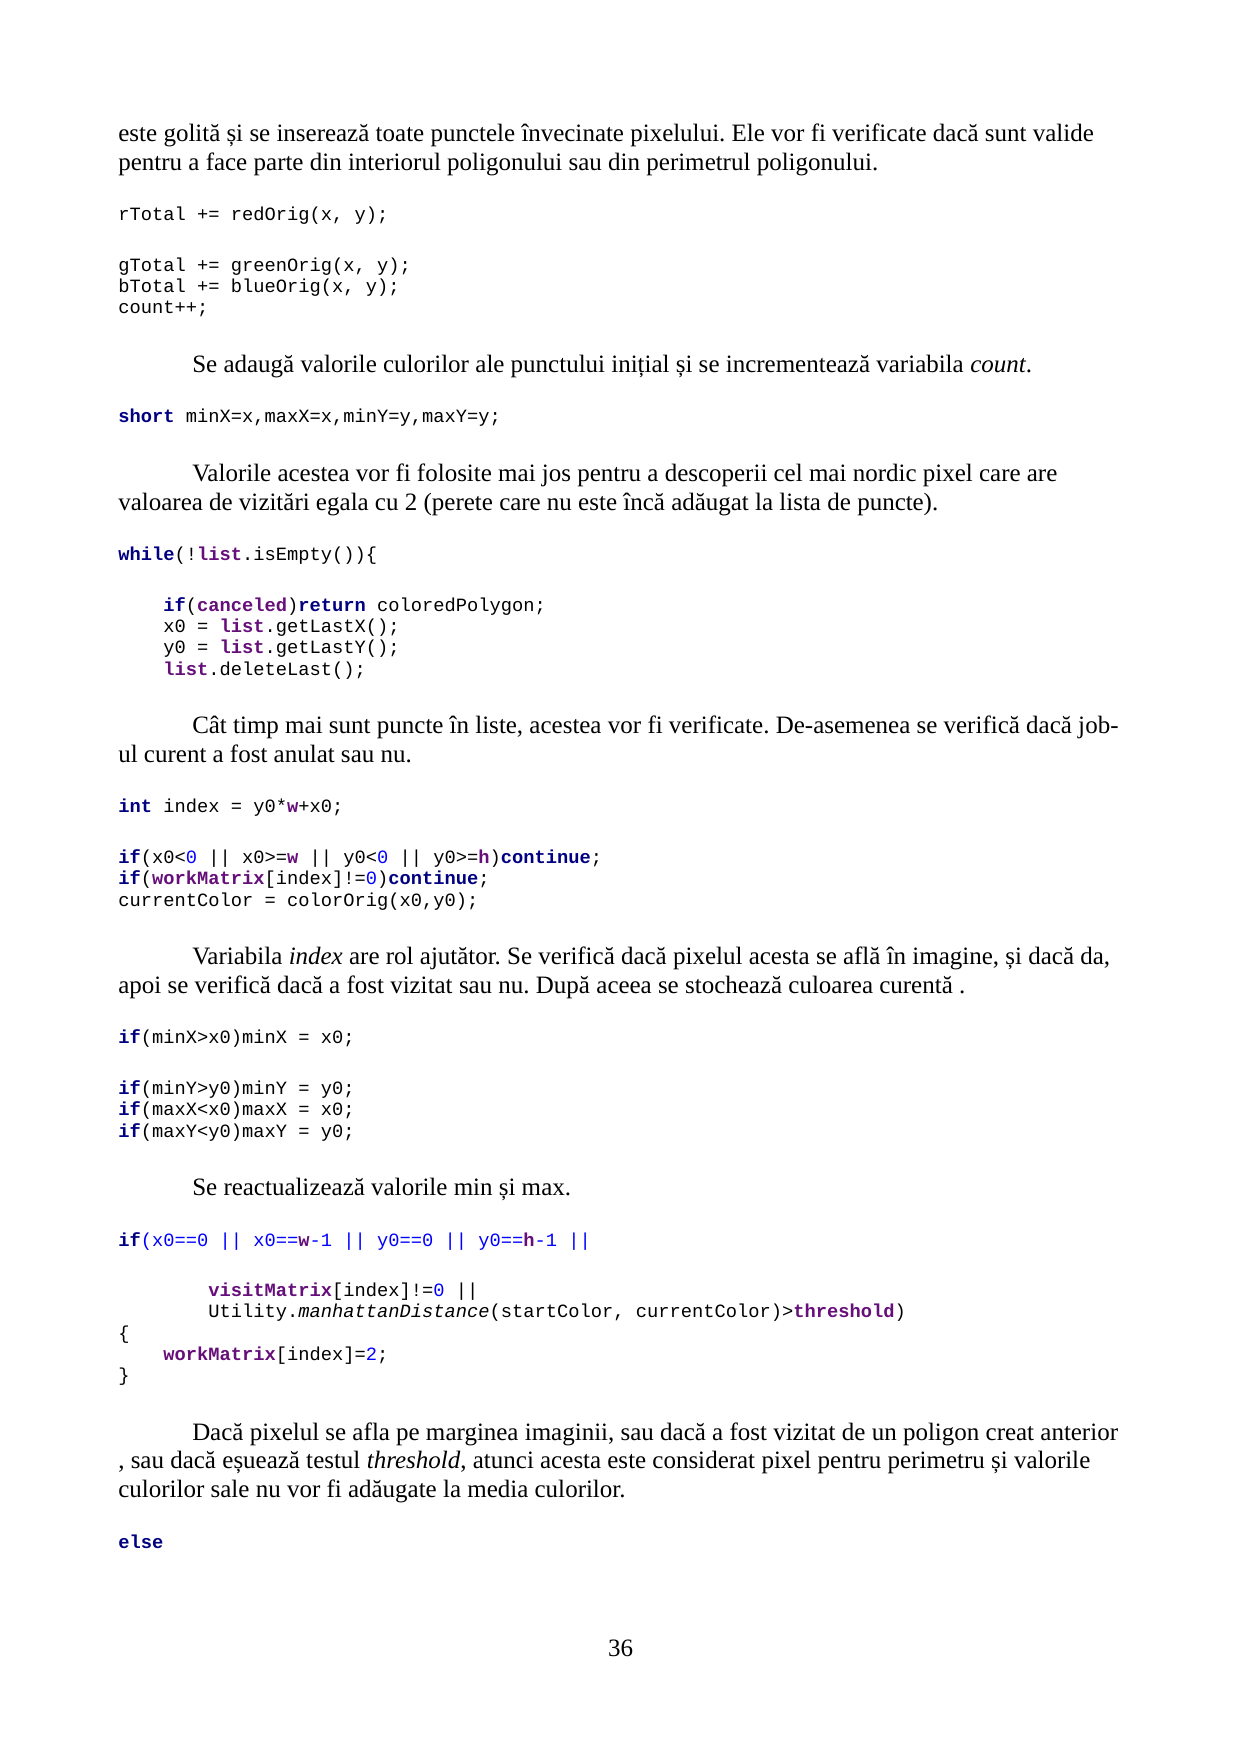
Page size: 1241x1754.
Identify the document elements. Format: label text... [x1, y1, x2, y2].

text Cât timp mai sunt puncte în liste, acestea vor fi verificate. De-asemenea se verifică dacă job-ul curent a fost anulat sau nu. [118, 710, 1122, 768]
text if(x0<0 || x0>=w || y0<0 || y0>=h)continue; [118, 848, 1122, 869]
text if(workMatrix[index]!=0)continue; [118, 869, 1122, 890]
text } [118, 1366, 1122, 1387]
text Se adaugă valorile culorilor ale punctului inițial și se incrementează variabila count. [118, 349, 1122, 378]
text list.deleteLast(); [118, 659, 1122, 681]
text if(minY>y0)minY = y0; [118, 1079, 1122, 1100]
text bTotal += blueOrig(x, y); [118, 277, 1122, 298]
text while(!list.isEmpty()){ [118, 545, 1122, 566]
text if(x0==0 || x0==w-1 || y0==0 || y0==h-1 || [118, 1230, 1122, 1252]
text short minX=x,maxX=x,minY=y,maxY=y; [118, 407, 1122, 428]
text rTotal += redOrig(x, y); [118, 205, 1122, 226]
text if(maxX<x0)maxX = x0; [118, 1100, 1122, 1121]
text if(minX>x0)minX = x0; [118, 1028, 1122, 1049]
text gTotal += greenOrig(x, y); [118, 256, 1122, 277]
text int index = y0*w+x0; [118, 797, 1122, 818]
text { [118, 1323, 1122, 1345]
text workMatrix[index]=2; [118, 1345, 1122, 1366]
text Utility.manhattanDistance(startColor, currentColor)>threshold) [118, 1302, 1122, 1323]
text y0 = list.getLastY(); [118, 638, 1122, 659]
text if(canceled)return coloredPolygon; [118, 596, 1122, 617]
text count++; [118, 298, 1122, 319]
text currentColor = colorOrig(x0,y0); [118, 890, 1122, 912]
text Valorile acestea vor fi folosite mai jos pentru a descoperii cel mai nordic pixel care are valoarea de vizitări egala cu 2 (perete care nu este încă adăugat la lista de puncte). [118, 458, 1122, 516]
text visitMatrix[index]!=0 || [118, 1281, 1122, 1302]
text Variabila index are rol ajutător. Se verifică dacă pixelul acesta se află în imagine, și dacă da, apoi se verifică dacă a fost vizitat sau nu. După aceea se stochează culoarea curentă . [118, 941, 1122, 999]
text else [118, 1532, 1122, 1554]
text Dacă pixelul se afla pe marginea imaginii, sau dacă a fost vizitat de un poligon creat anterior , sau dacă eșuează testul threshold, atunci acesta este considerat pixel pentru perimetru și valorile culorilor sale nu vor fi adăugate la media culorilor. [118, 1417, 1122, 1503]
text Se reactualizează valorile min și max. [118, 1172, 1122, 1201]
text x0 = list.getLastX(); [118, 617, 1122, 638]
text este golită și se inserează toate punctele învecinate pixelului. Ele vor fi verificate dacă sunt valide pentru a face parte din interiorul poligonului sau din perimetrul poligonului. [118, 118, 1122, 176]
text if(maxY<y0)maxY = y0; [118, 1121, 1122, 1143]
